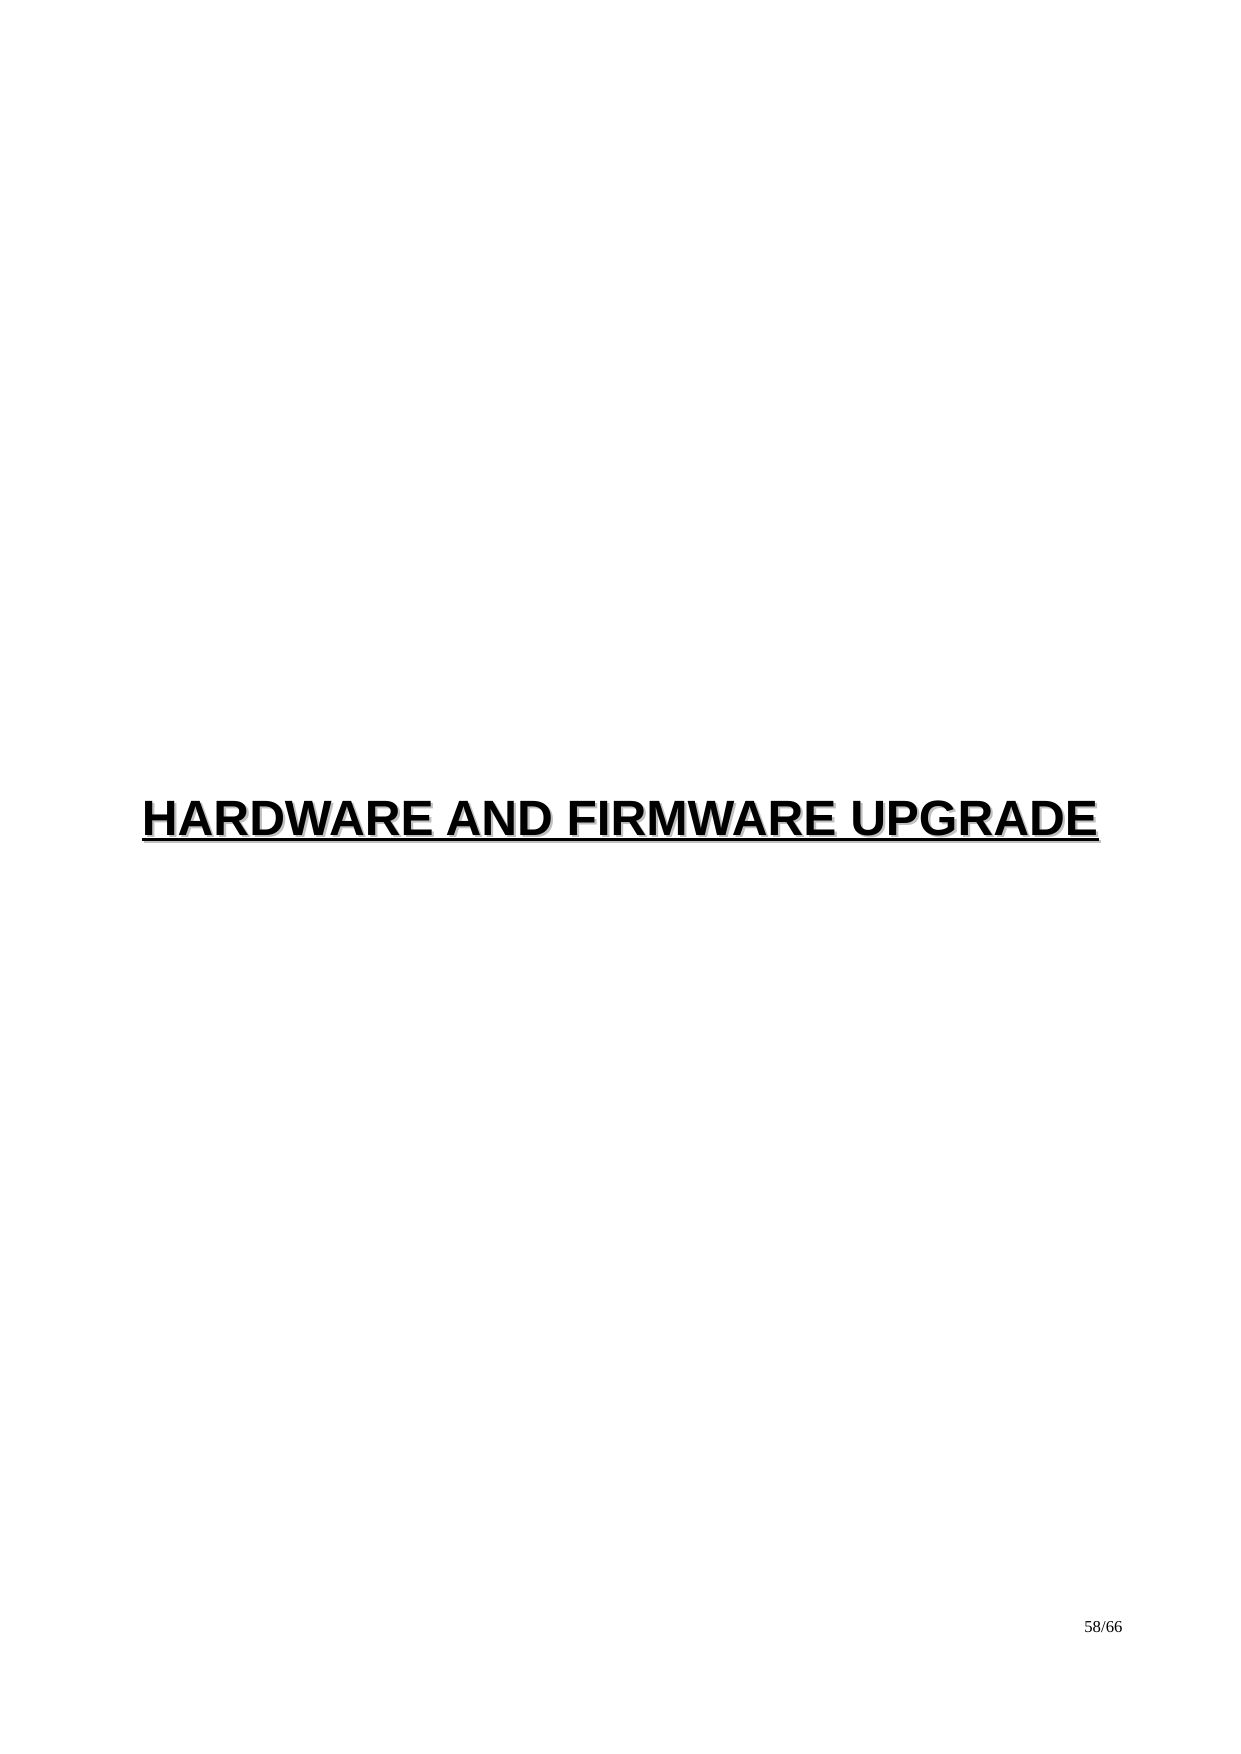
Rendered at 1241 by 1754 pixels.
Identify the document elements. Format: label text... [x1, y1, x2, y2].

subtitle Hardware and firmware upgrade [118, 788, 1122, 846]
